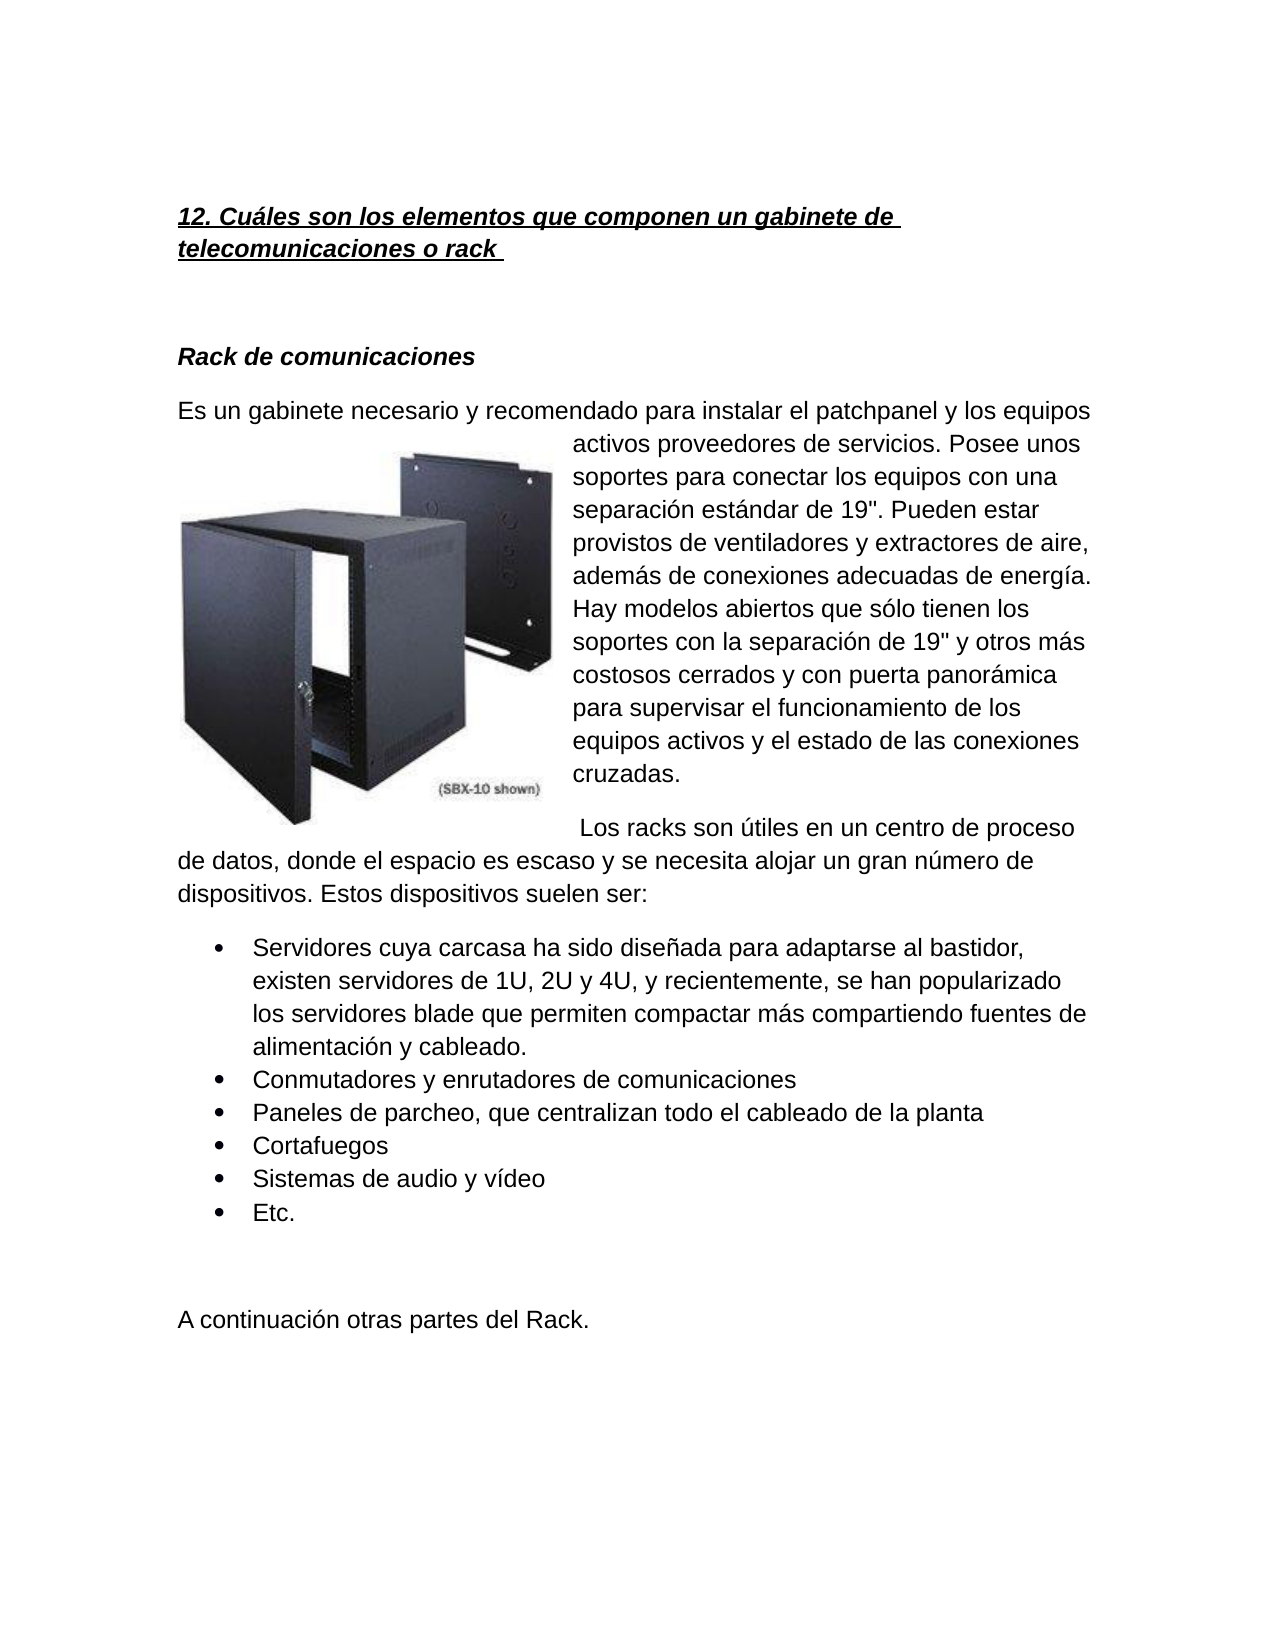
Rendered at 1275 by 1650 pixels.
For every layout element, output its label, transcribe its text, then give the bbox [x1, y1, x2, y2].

list Etc. [215, 1198, 1098, 1226]
list Conmutadores y enrutadores de comunicaciones [215, 1065, 1098, 1094]
list Paneles de parcheo, que centralizan todo el cableado de la planta [215, 1098, 1098, 1127]
list Servidores cuya carcasa ha sido diseñada para adaptarse al bastidor, existen servidores de 1U, 2U y 4U, y recientemente, se han popularizado los servidores blade que permiten compactar más compartiendo fuentes de alimentación y cableado. [215, 933, 1098, 1061]
text A continuación otras partes del Rack. [177, 1305, 1098, 1334]
list Sistemas de audio y vídeo [215, 1164, 1098, 1193]
list Cortafuegos [215, 1131, 1098, 1160]
text Es un gabinete necesario y recomendado para instalar el patchpanel y los equipos activos proveedores de servicios. Posee unos soportes para conectar los equipos con una separación estándar de 19". Pueden estar provistos de ventiladores y extractores de aire, además de conexiones adecuadas de energía. Hay modelos abiertos que sólo tienen los soportes con la separación de 19" y otros más costosos cerrados y con puerta panorámica para supervisar el funcionamiento de los equipos activos y el estado de las conexiones cruzadas. [177, 396, 1098, 788]
text Los racks son útiles en un centro de proceso de datos, donde el espacio es escaso y se necesita alojar un gran número de dispositivos. Estos dispositivos suelen ser: [177, 813, 1098, 908]
text 12. Cuáles son los elementos que componen un gabinete de telecomunicaciones o rack [177, 201, 1098, 263]
text Rack de comunicaciones [177, 342, 1098, 371]
